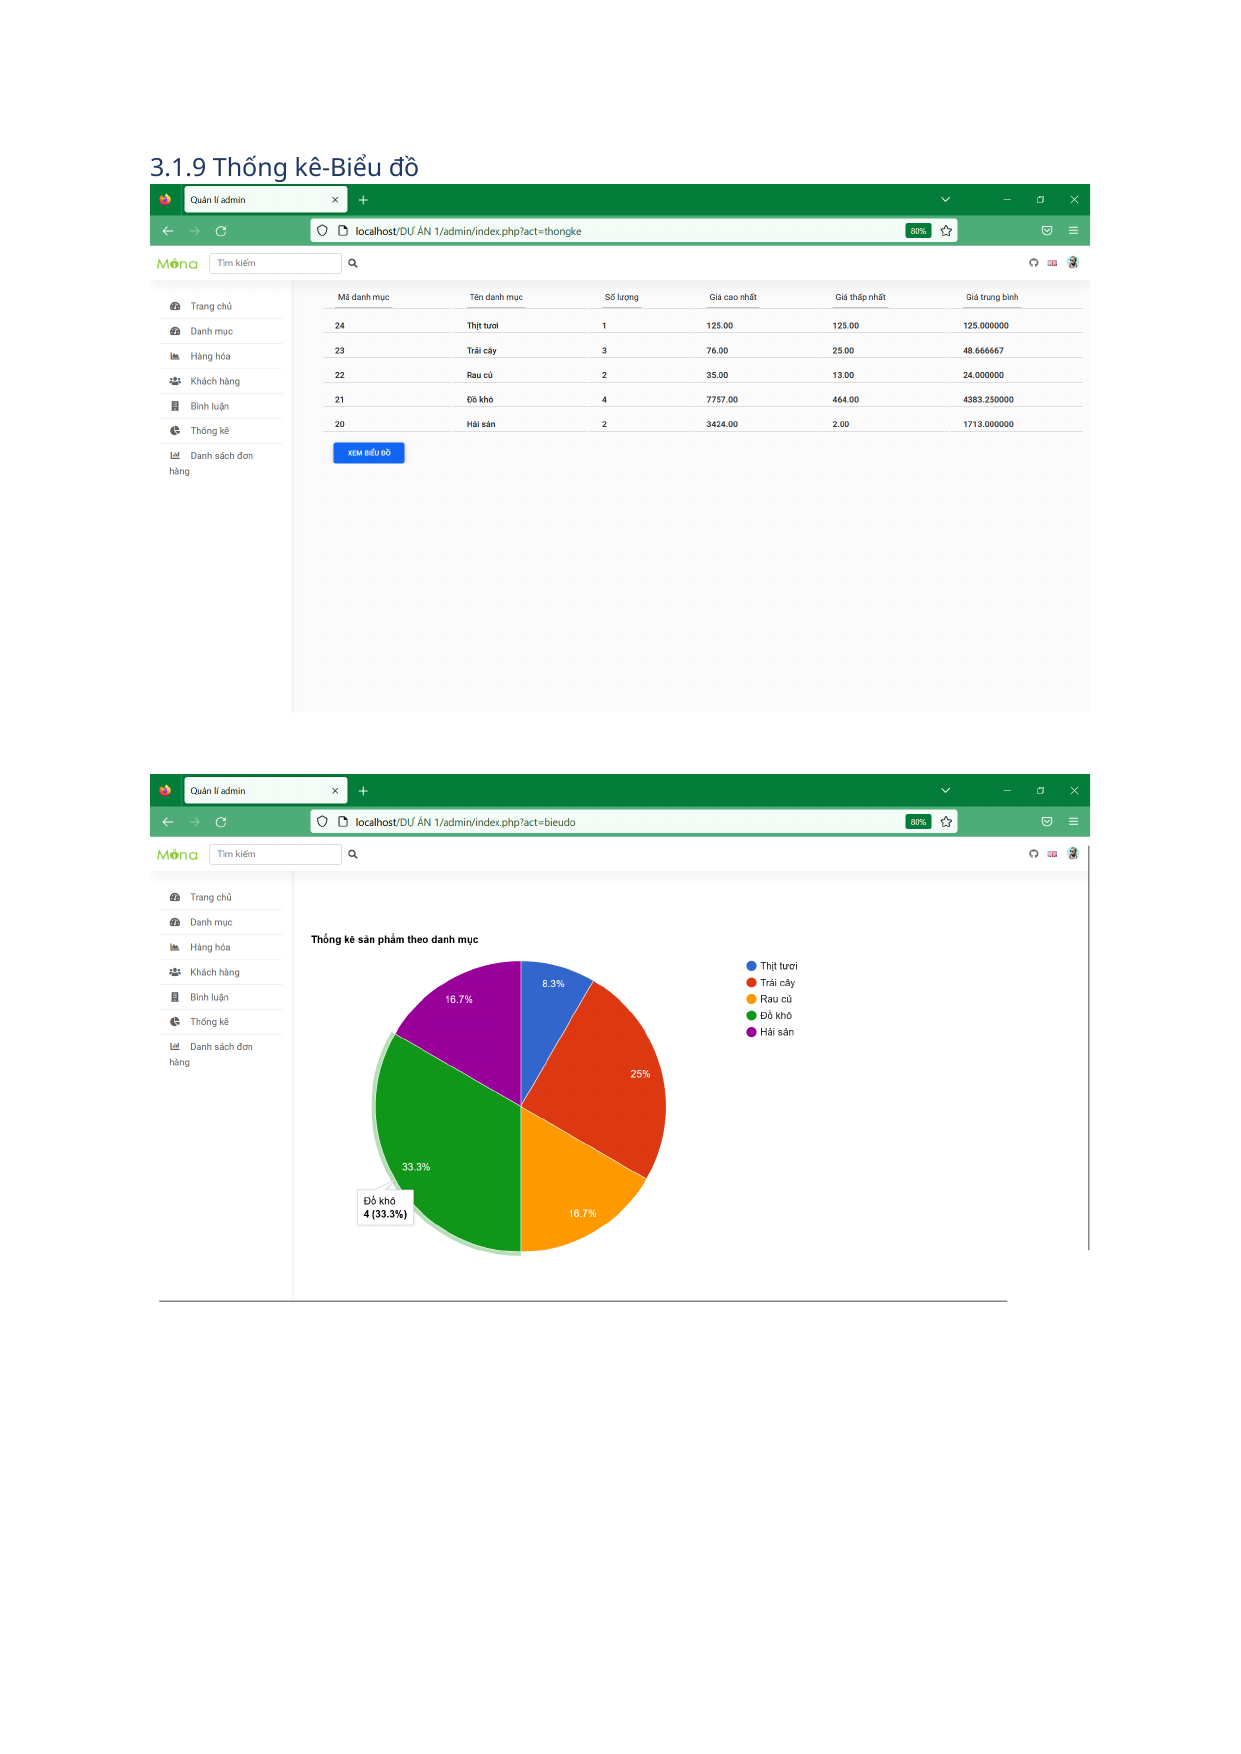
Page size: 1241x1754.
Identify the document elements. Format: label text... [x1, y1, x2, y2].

subtitle 3.1.9 Thống kê-Biểu đồ [150, 150, 1090, 184]
